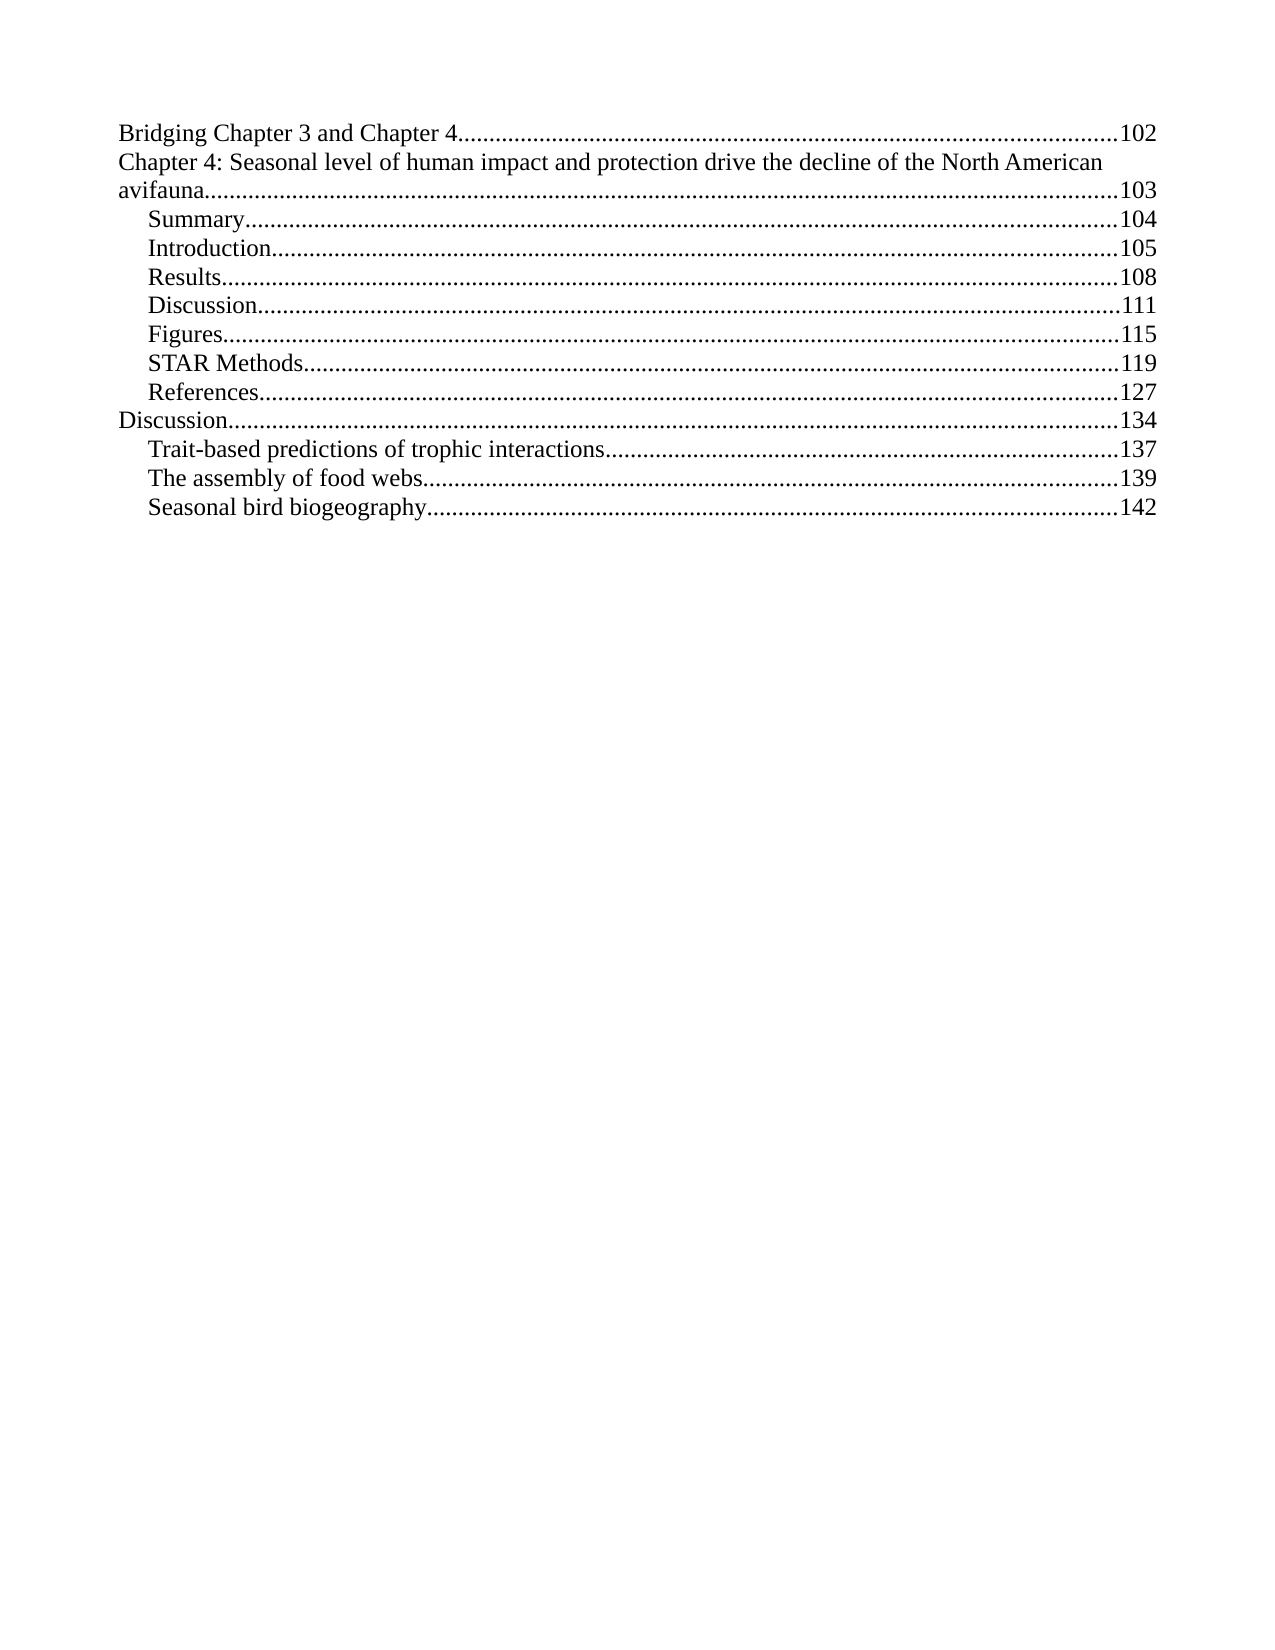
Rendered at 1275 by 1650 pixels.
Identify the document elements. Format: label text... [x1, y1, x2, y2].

text Summary 104 [148, 204, 1157, 233]
text Introduction 105 [148, 233, 1157, 262]
text Seasonal bird biogeography 142 [148, 492, 1157, 521]
text Trait-based predictions of trophic interactions 137 [148, 434, 1157, 463]
text Discussion 111 [148, 291, 1157, 319]
text STAR Methods 119 [148, 348, 1157, 377]
text References 127 [148, 377, 1157, 406]
text Figures 115 [148, 319, 1157, 348]
text Chapter 4: Seasonal level of human impact and protection drive the decline of the North American avifauna 103 [118, 147, 1157, 204]
text Discussion 134 [118, 406, 1157, 434]
text Results 108 [148, 262, 1157, 291]
text Bridging Chapter 3 and Chapter 4 102 [118, 118, 1157, 147]
text The assembly of food webs 139 [148, 463, 1157, 492]
